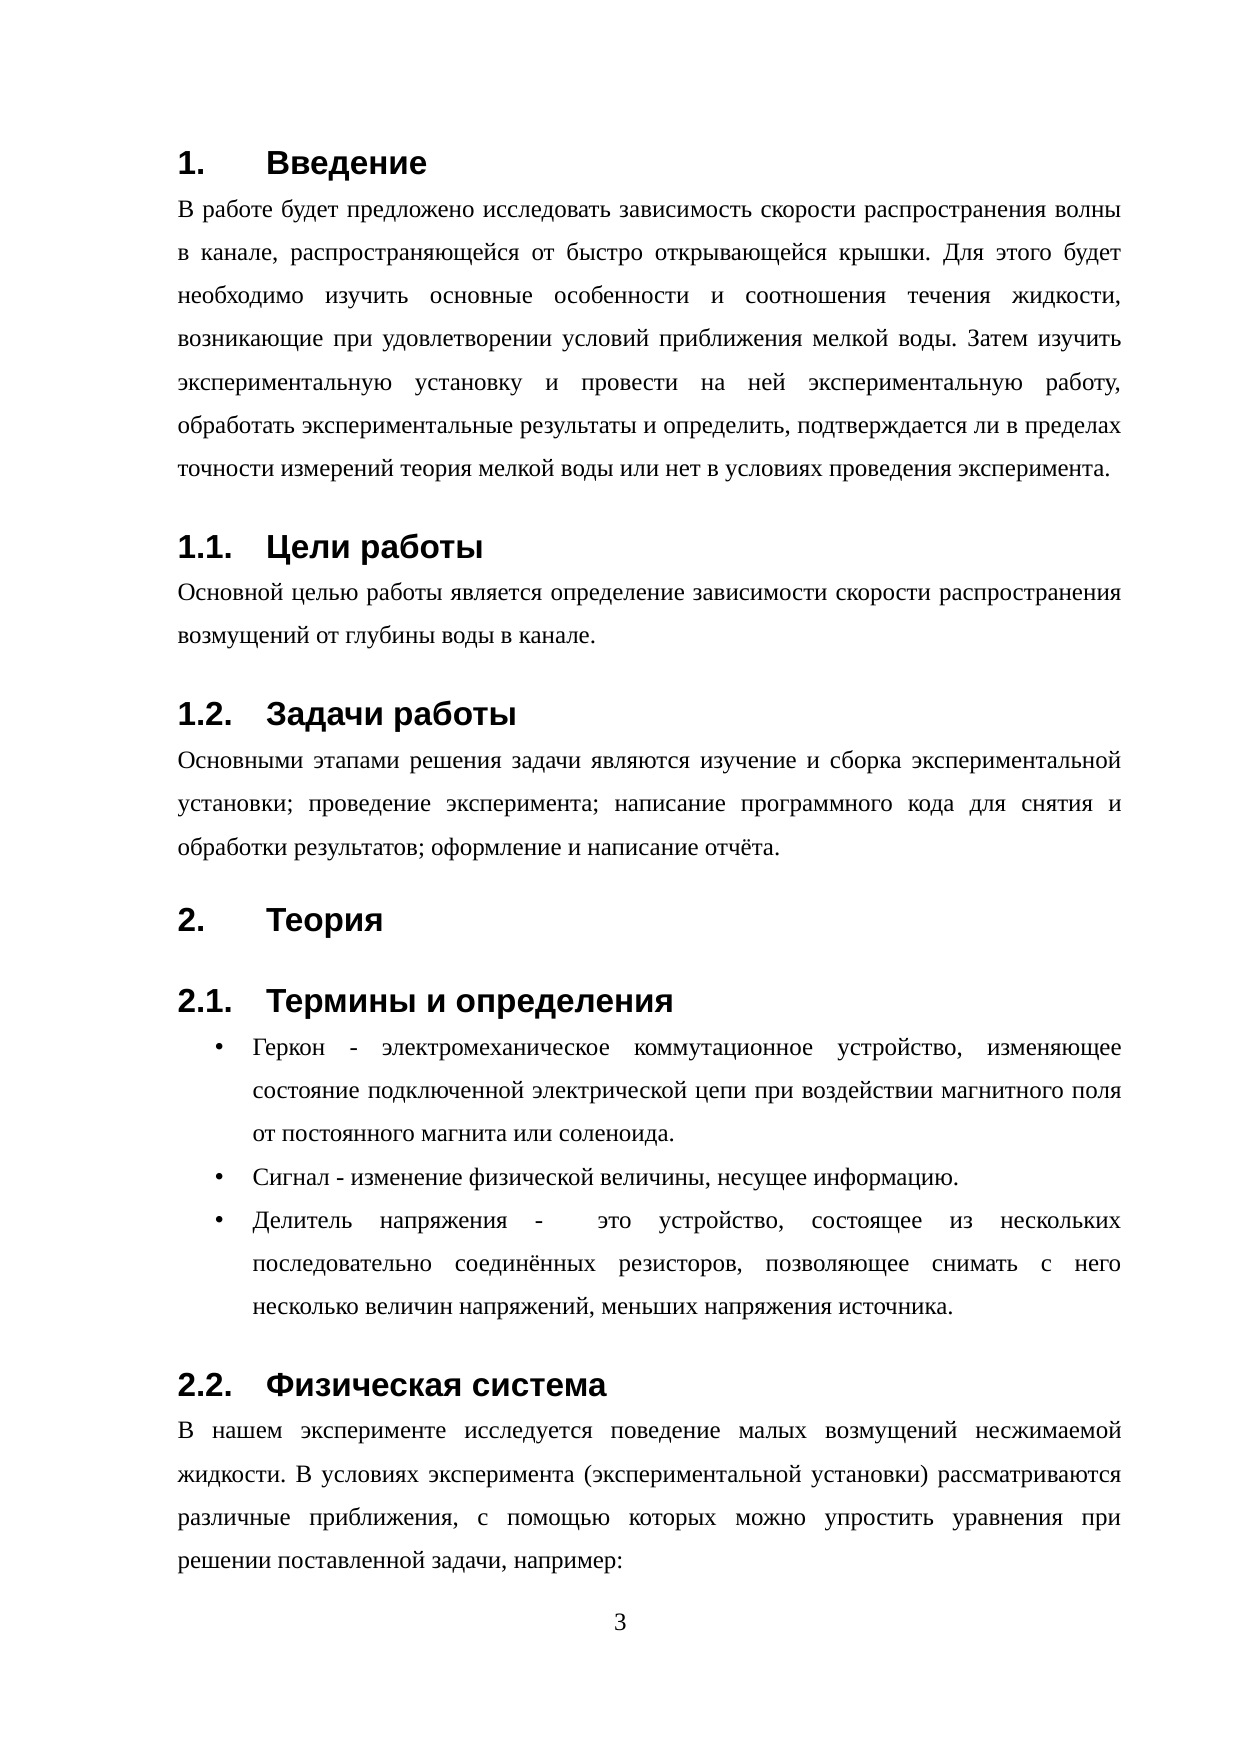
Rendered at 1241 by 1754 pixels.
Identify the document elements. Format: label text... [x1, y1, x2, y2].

subtitle Теория [177, 900, 1093, 938]
list Геркон - электромеханическое коммутационное устройство, изменяющее состояние подключенной электрической цепи при воздействии магнитного поля от постоянного магнита или соленоида. [215, 1032, 1122, 1147]
text В нашем эксперименте исследуется поведение малых возмущений несжимаемой жидкости. В условиях эксперимента (экспериментальной установки) рассматриваются различные приближения, с помощью которых можно упростить уравнения при решении поставленной задачи, например: [177, 1416, 1122, 1574]
list Сигнал - изменение физической величины, несущее информацию. [215, 1162, 1122, 1190]
text Основными этапами решения задачи являются изучение и сборка экспериментальной установки; проведение эксперимента; написание программного кода для снятия и обработки результатов; оформление и написание отчёта. [177, 745, 1122, 860]
list Делитель напряжения - это устройство, состоящее из нескольких последовательно соединённых резисторов, позволяющее снимать с него несколько величин напряжений, меньших напряжения источника. [215, 1205, 1122, 1320]
subtitle Термины и определения [177, 981, 1093, 1020]
text В работе будет предложено исследовать зависимость скорости распространения волны в канале, распространяющейся от быстро открывающейся крышки. Для этого будет необходимо изучить основные особенности и соотношения течения жидкости, возникающие при удовлетворении условий приближения мелкой воды. Затем изучить экспериментальную установку и провести на ней экспериментальную работу, обработать экспериментальные результаты и определить, подтверждается ли в пределах точности измерений теория мелкой воды или нет в условиях проведения эксперимента. [177, 194, 1122, 482]
text Основной целью работы является определение зависимости скорости распространения возмущений от глубины воды в канале. [177, 577, 1122, 649]
subtitle Введение [177, 143, 1093, 182]
subtitle Задачи работы [177, 694, 1093, 733]
subtitle Физическая система [177, 1365, 1093, 1403]
subtitle Цели работы [177, 527, 1093, 565]
